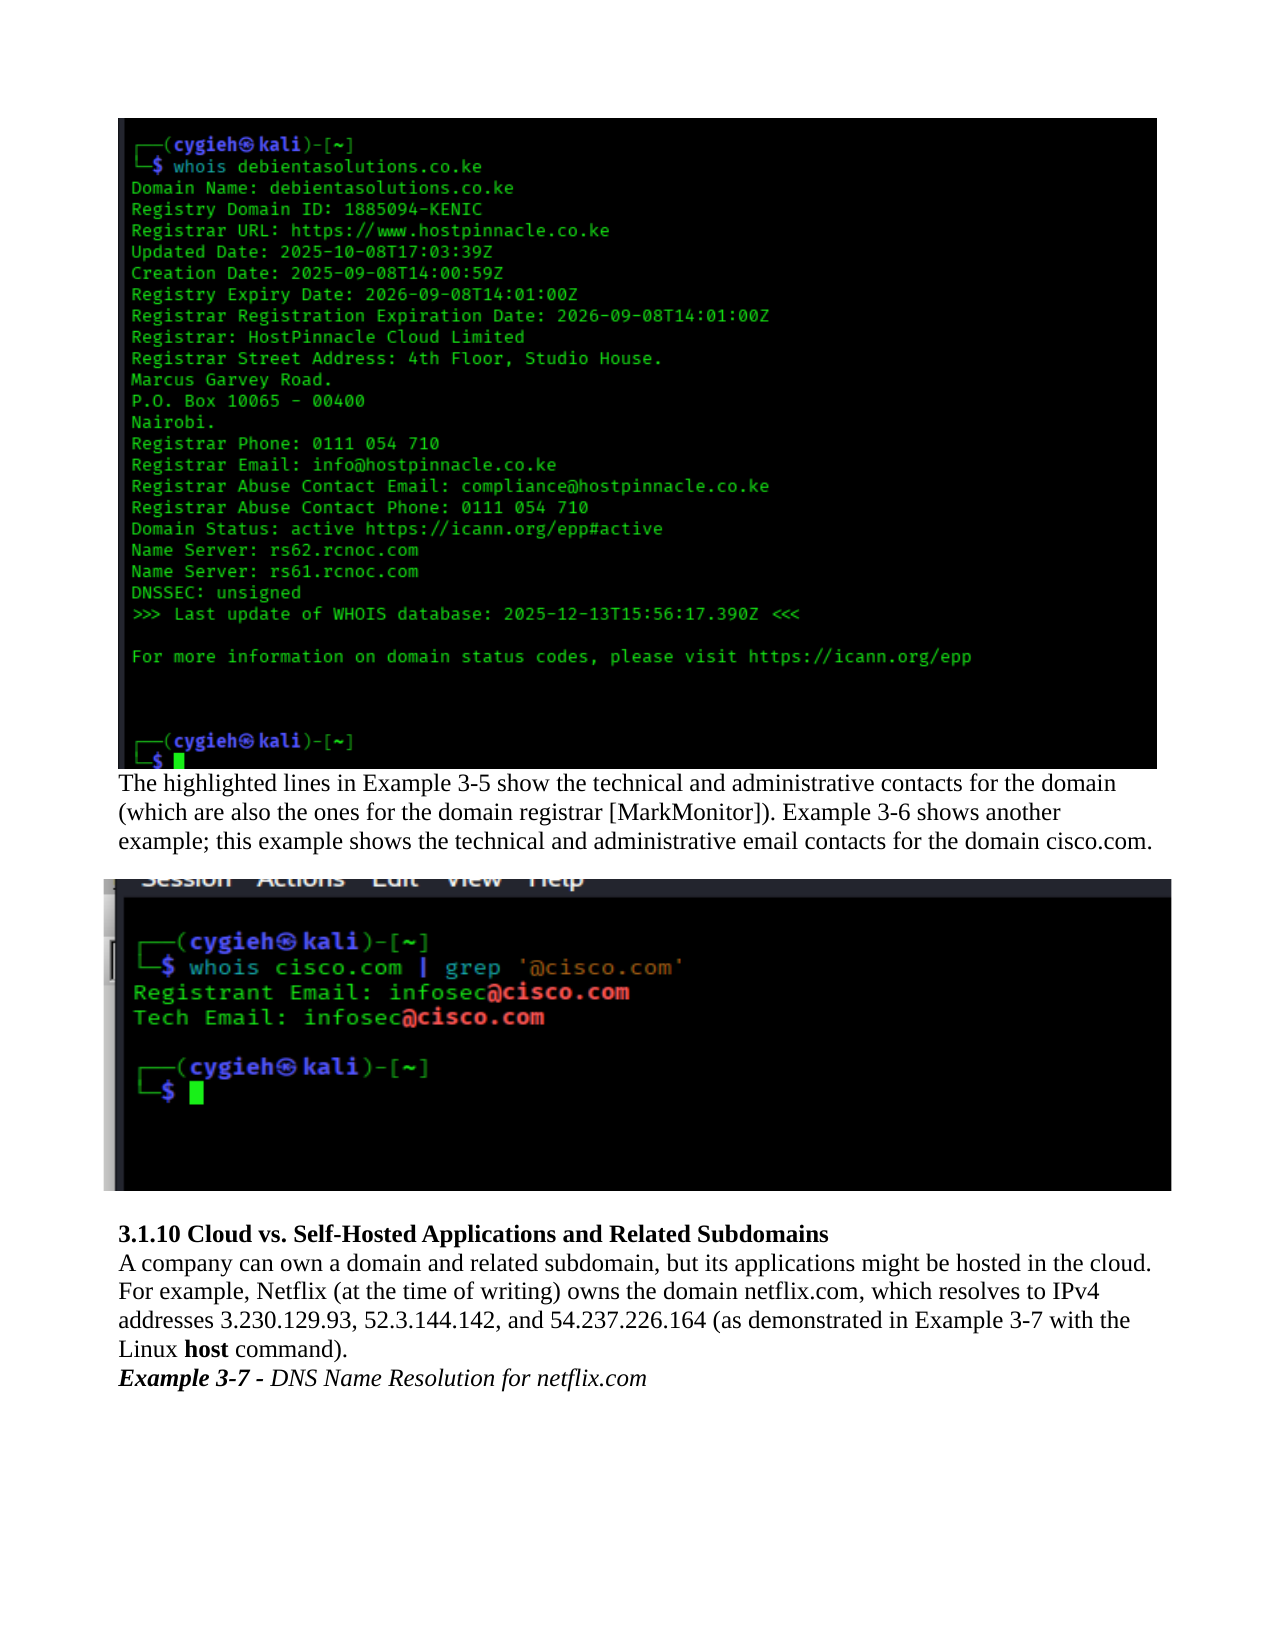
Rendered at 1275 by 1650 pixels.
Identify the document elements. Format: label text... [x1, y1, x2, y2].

text The highlighted lines in Example 3-5 show the technical and administrative contacts for the domain (which are also the ones for the domain registrar [MarkMonitor]). Example 3-6 shows another example; this example shows the technical and administrative email contacts for the domain cisco.com. [118, 769, 1157, 855]
picture [118, 118, 1157, 769]
picture [103, 879, 1172, 1191]
text Example 3-7 - DNS Name Resolution for netflix.com [118, 1363, 1157, 1391]
text A company can own a domain and related subdomain, but its applications might be hosted in the cloud. For example, Netflix (at the time of writing) owns the domain netflix.com, which resolves to IPv4 addresses 3.230.129.93, 52.3.144.142, and 54.237.226.164 (as demonstrated in Example 3-7 with the Linux host command). [118, 1248, 1157, 1363]
text 3.1.10 Cloud vs. Self-Hosted Applications and Related Subdomains [118, 1219, 1157, 1248]
